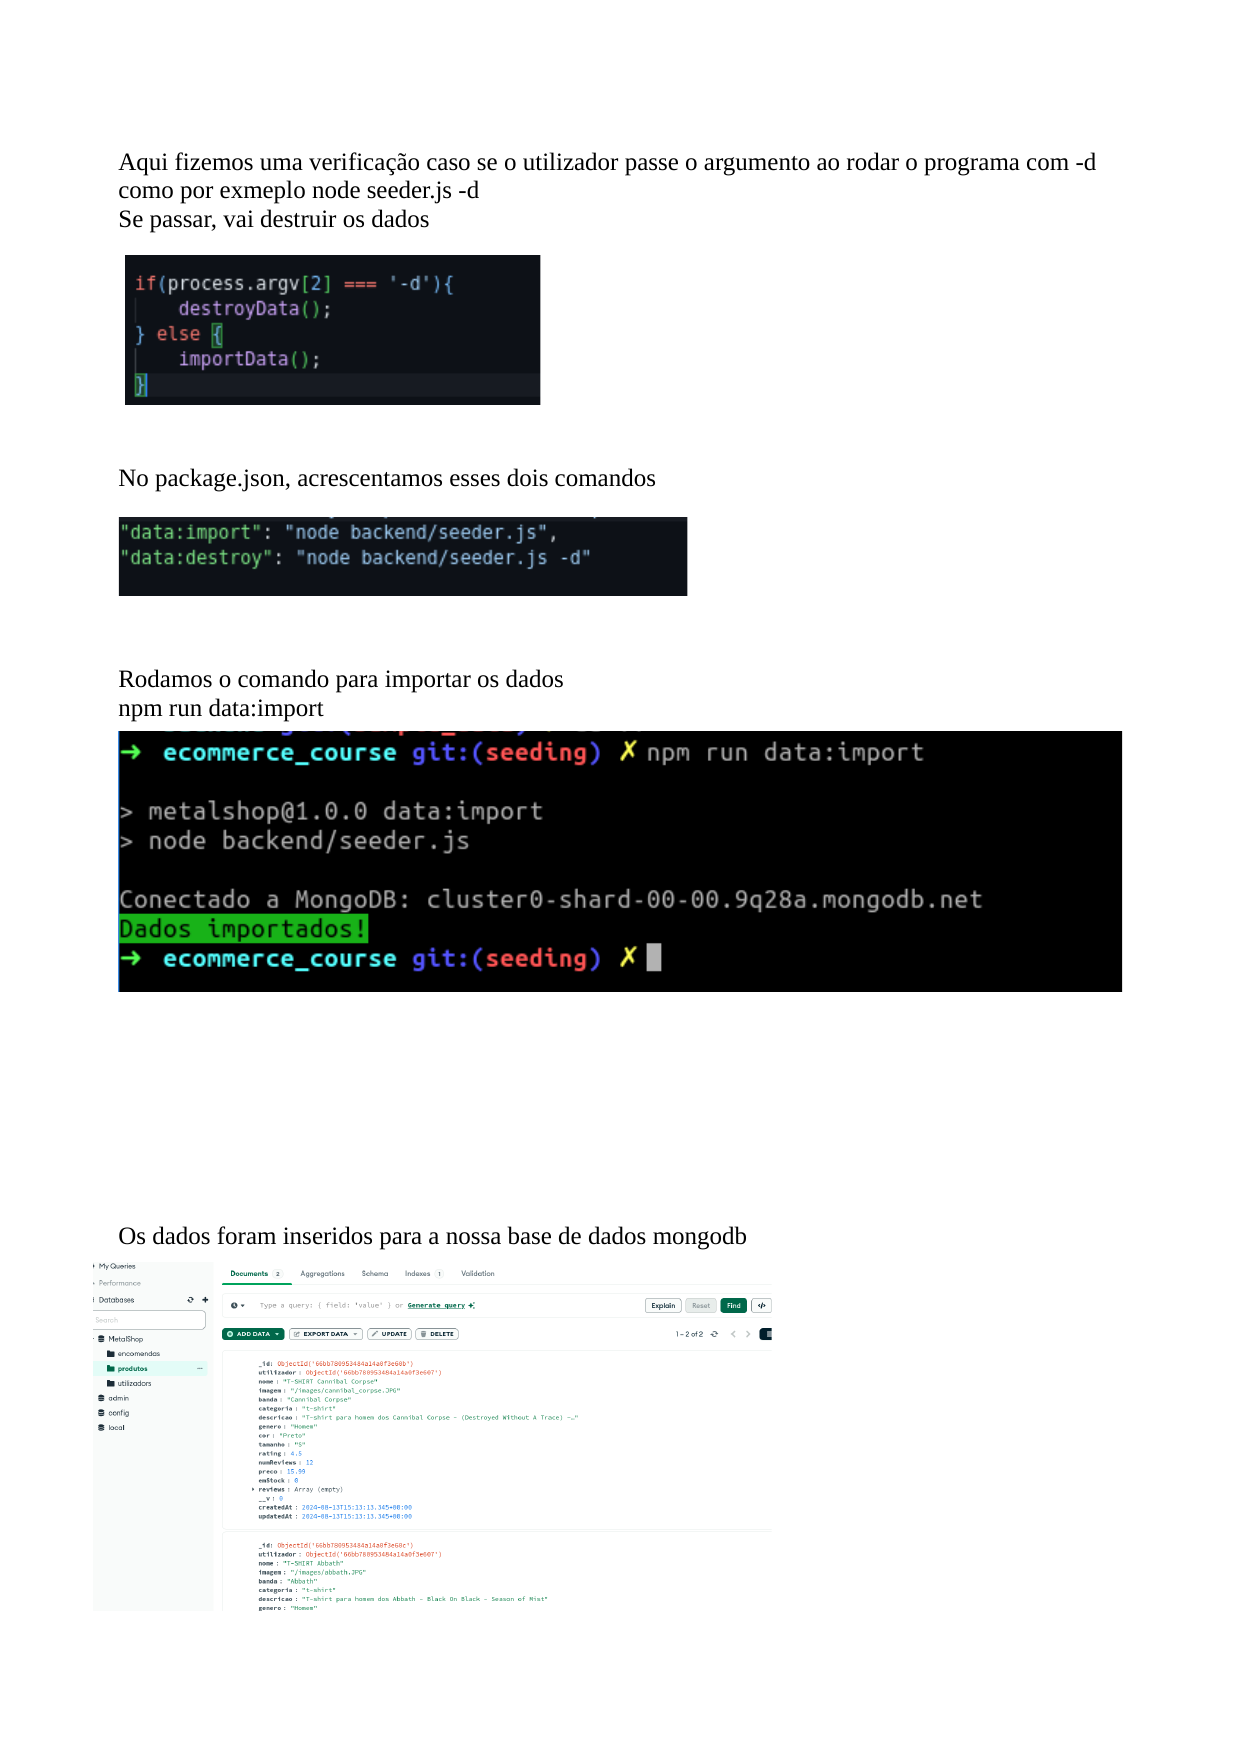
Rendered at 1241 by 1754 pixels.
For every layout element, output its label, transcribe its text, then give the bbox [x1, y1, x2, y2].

text Os dados foram inseridos para a nossa base de dados mongodb [118, 1221, 1122, 1250]
text No package.json, acrescentamos esses dois comandos [118, 463, 1122, 492]
text npm run data:import [118, 693, 1122, 722]
text Aqui fizemos uma verificação caso se o utilizador passe o argumento ao rodar o programa com -d [118, 147, 1122, 176]
text Se passar, vai destruir os dados [118, 204, 1122, 233]
text como por exmeplo node seeder.js -d [118, 176, 1122, 204]
picture [118, 517, 688, 596]
text Rodamos o comando para importar os dados [118, 664, 1122, 693]
picture [118, 731, 1123, 992]
picture [125, 255, 541, 405]
picture [93, 1262, 772, 1611]
